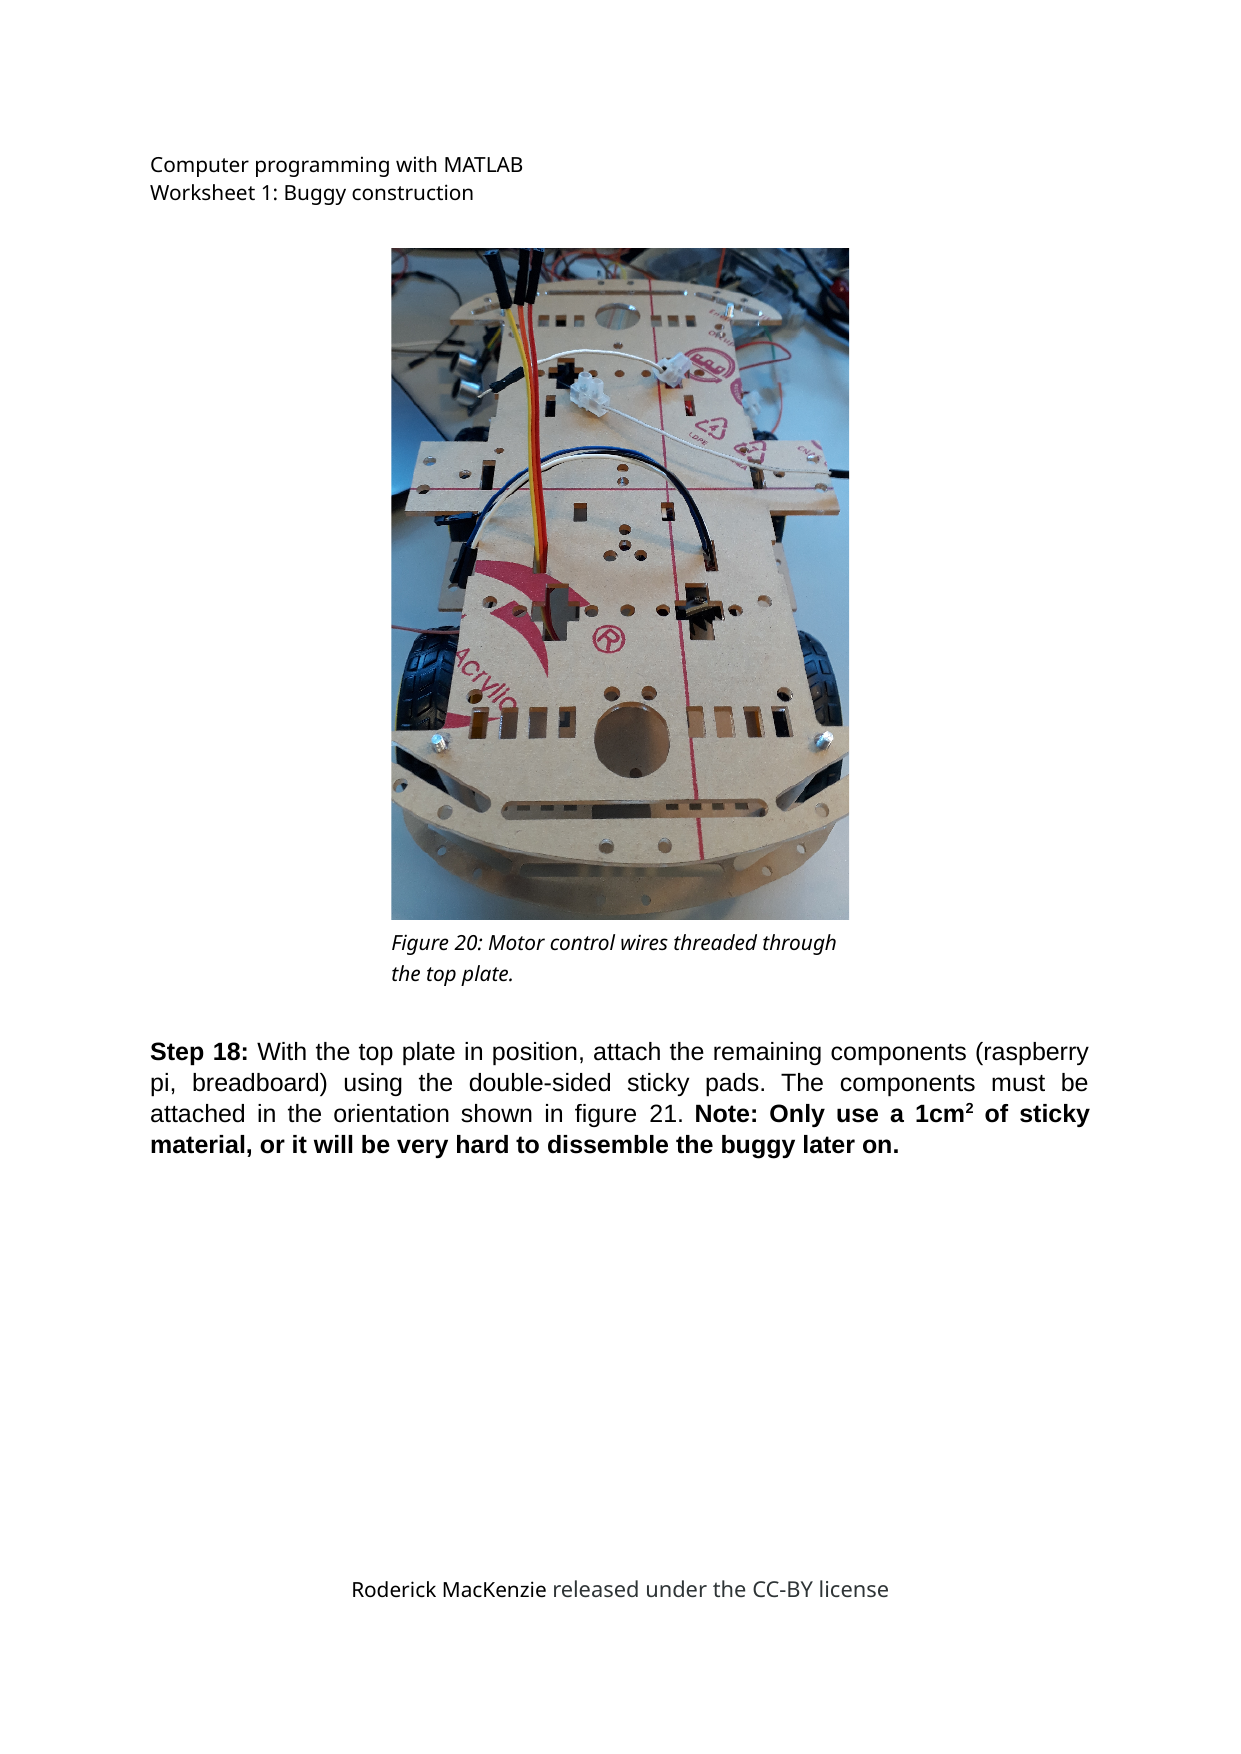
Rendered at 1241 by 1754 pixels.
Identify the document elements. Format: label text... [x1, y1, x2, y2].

text Step 18: With the top plate in position, attach the remaining components (raspberry pi, breadboard) using the double-sided sticky pads. The components must be attached in the orientation shown in figure 21. Note: Only use a 1cm2 of sticky material, or it will be very hard to dissemble the buggy later on. [150, 1037, 1090, 1159]
text Figure 20: Motor control wires threaded through the top plate. [391, 920, 849, 987]
picture [391, 248, 850, 920]
